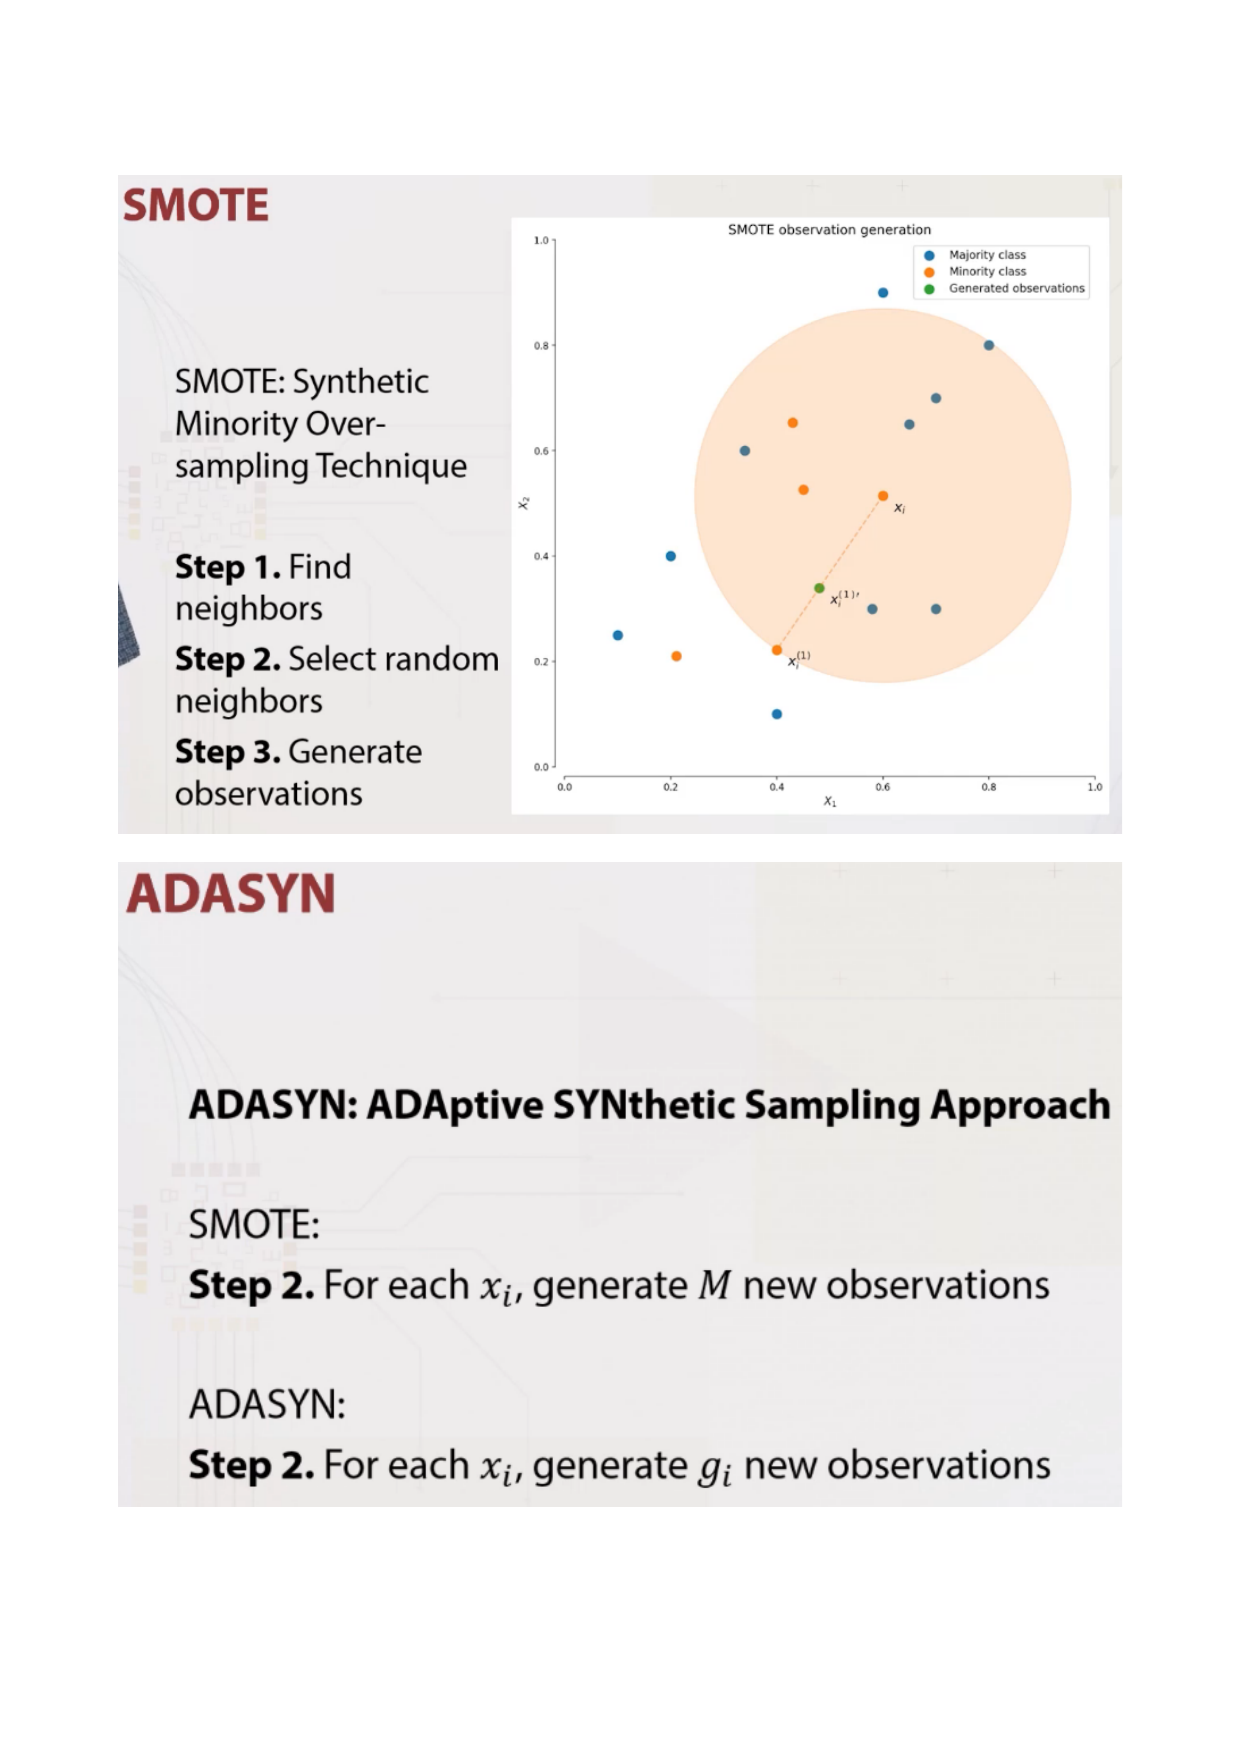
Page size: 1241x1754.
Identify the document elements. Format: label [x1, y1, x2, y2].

picture [118, 862, 1123, 1507]
picture [118, 175, 1123, 834]
